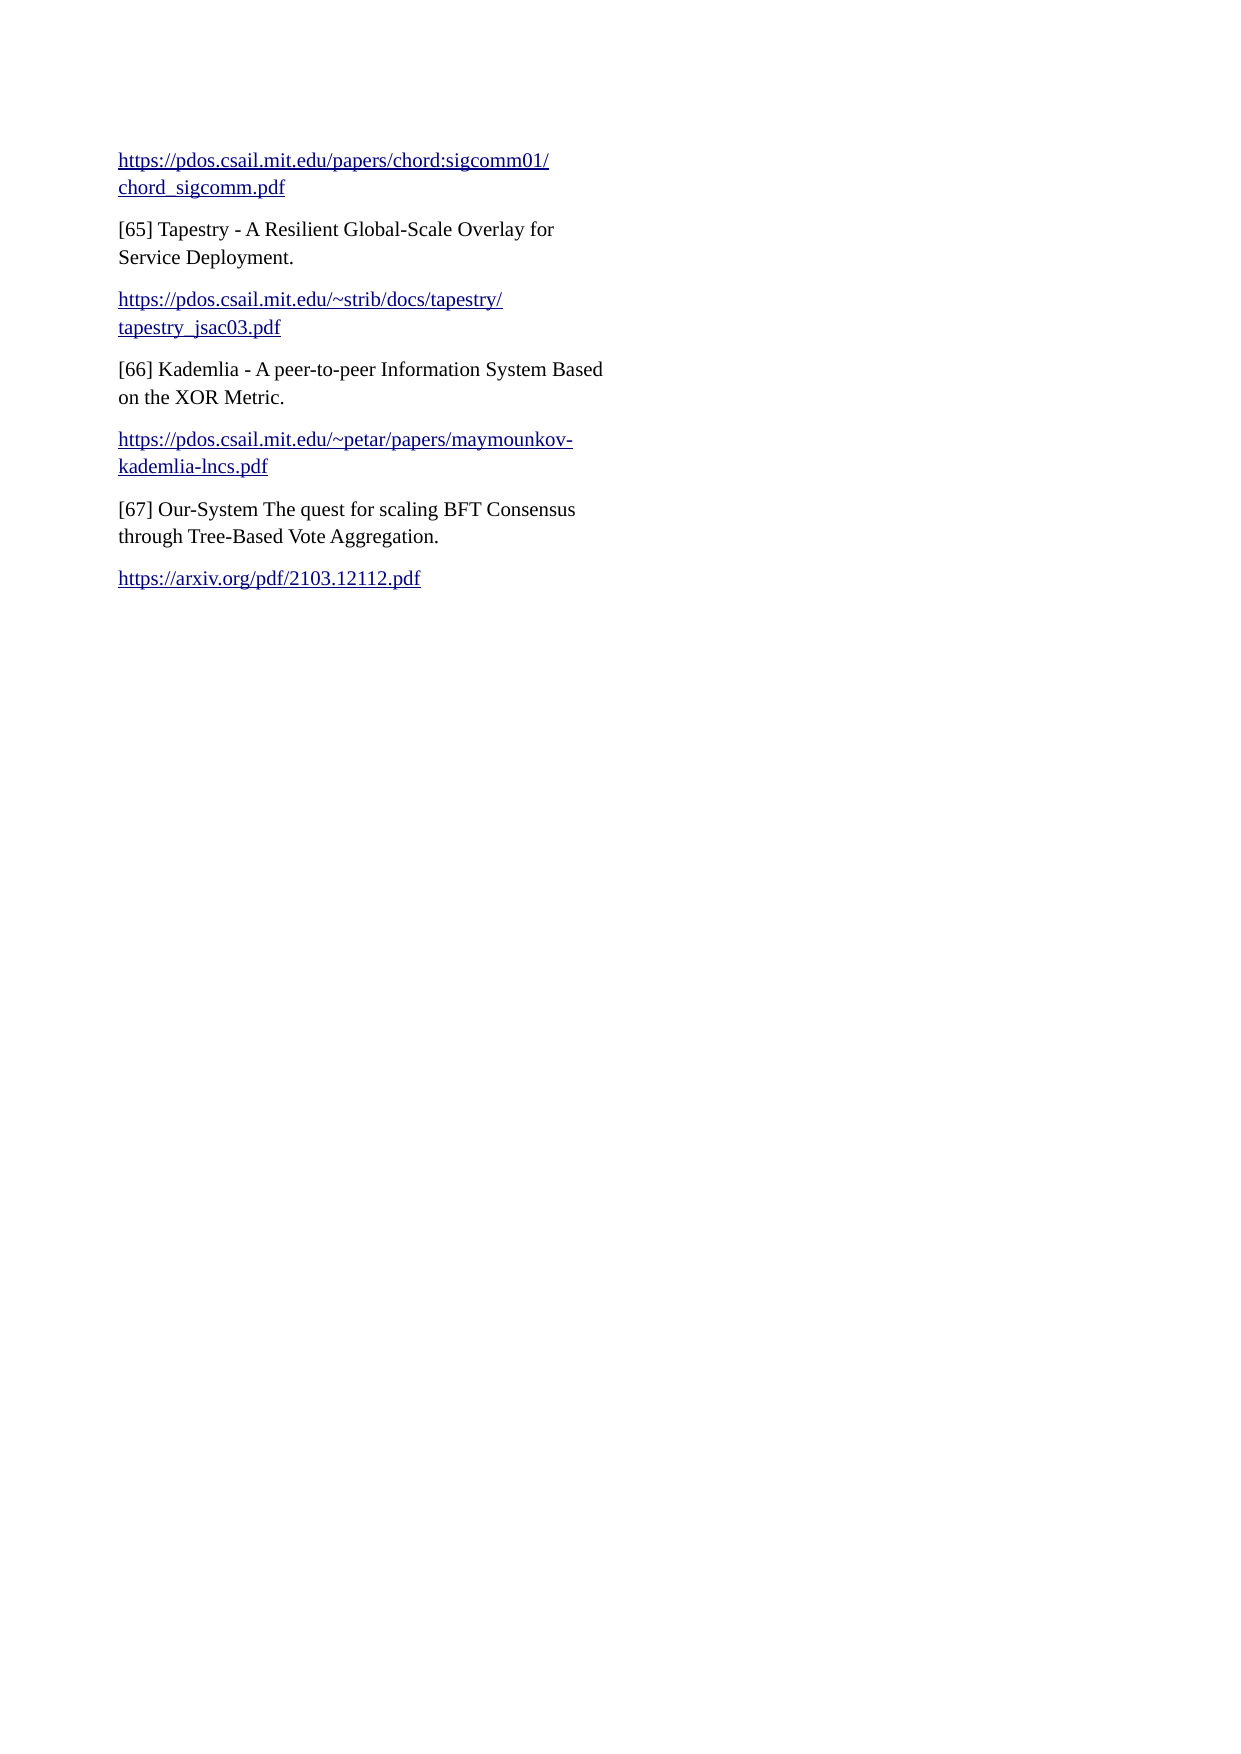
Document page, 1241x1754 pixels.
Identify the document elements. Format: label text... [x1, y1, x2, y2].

text https://pdos.csail.mit.edu/~petar/papers/maymounkov-kademlia-lncs.pdf [118, 427, 605, 478]
text https://pdos.csail.mit.edu/~strib/docs/tapestry/tapestry_jsac03.pdf [118, 287, 605, 339]
text [65] Tapestry - A Resilient Global-Scale Overlay for Service Deployment. [118, 217, 605, 269]
text [67] Our-System The quest for scaling BFT Consensus through Tree-Based Vote Aggregation. [118, 497, 605, 548]
text https://arxiv.org/pdf/2103.12112.pdf [118, 566, 605, 590]
text [66] Kademlia - A peer-to-peer Information System Based on the XOR Metric. [118, 357, 605, 409]
text https://pdos.csail.mit.edu/papers/chord:sigcomm01/chord_sigcomm.pdf [118, 148, 605, 199]
